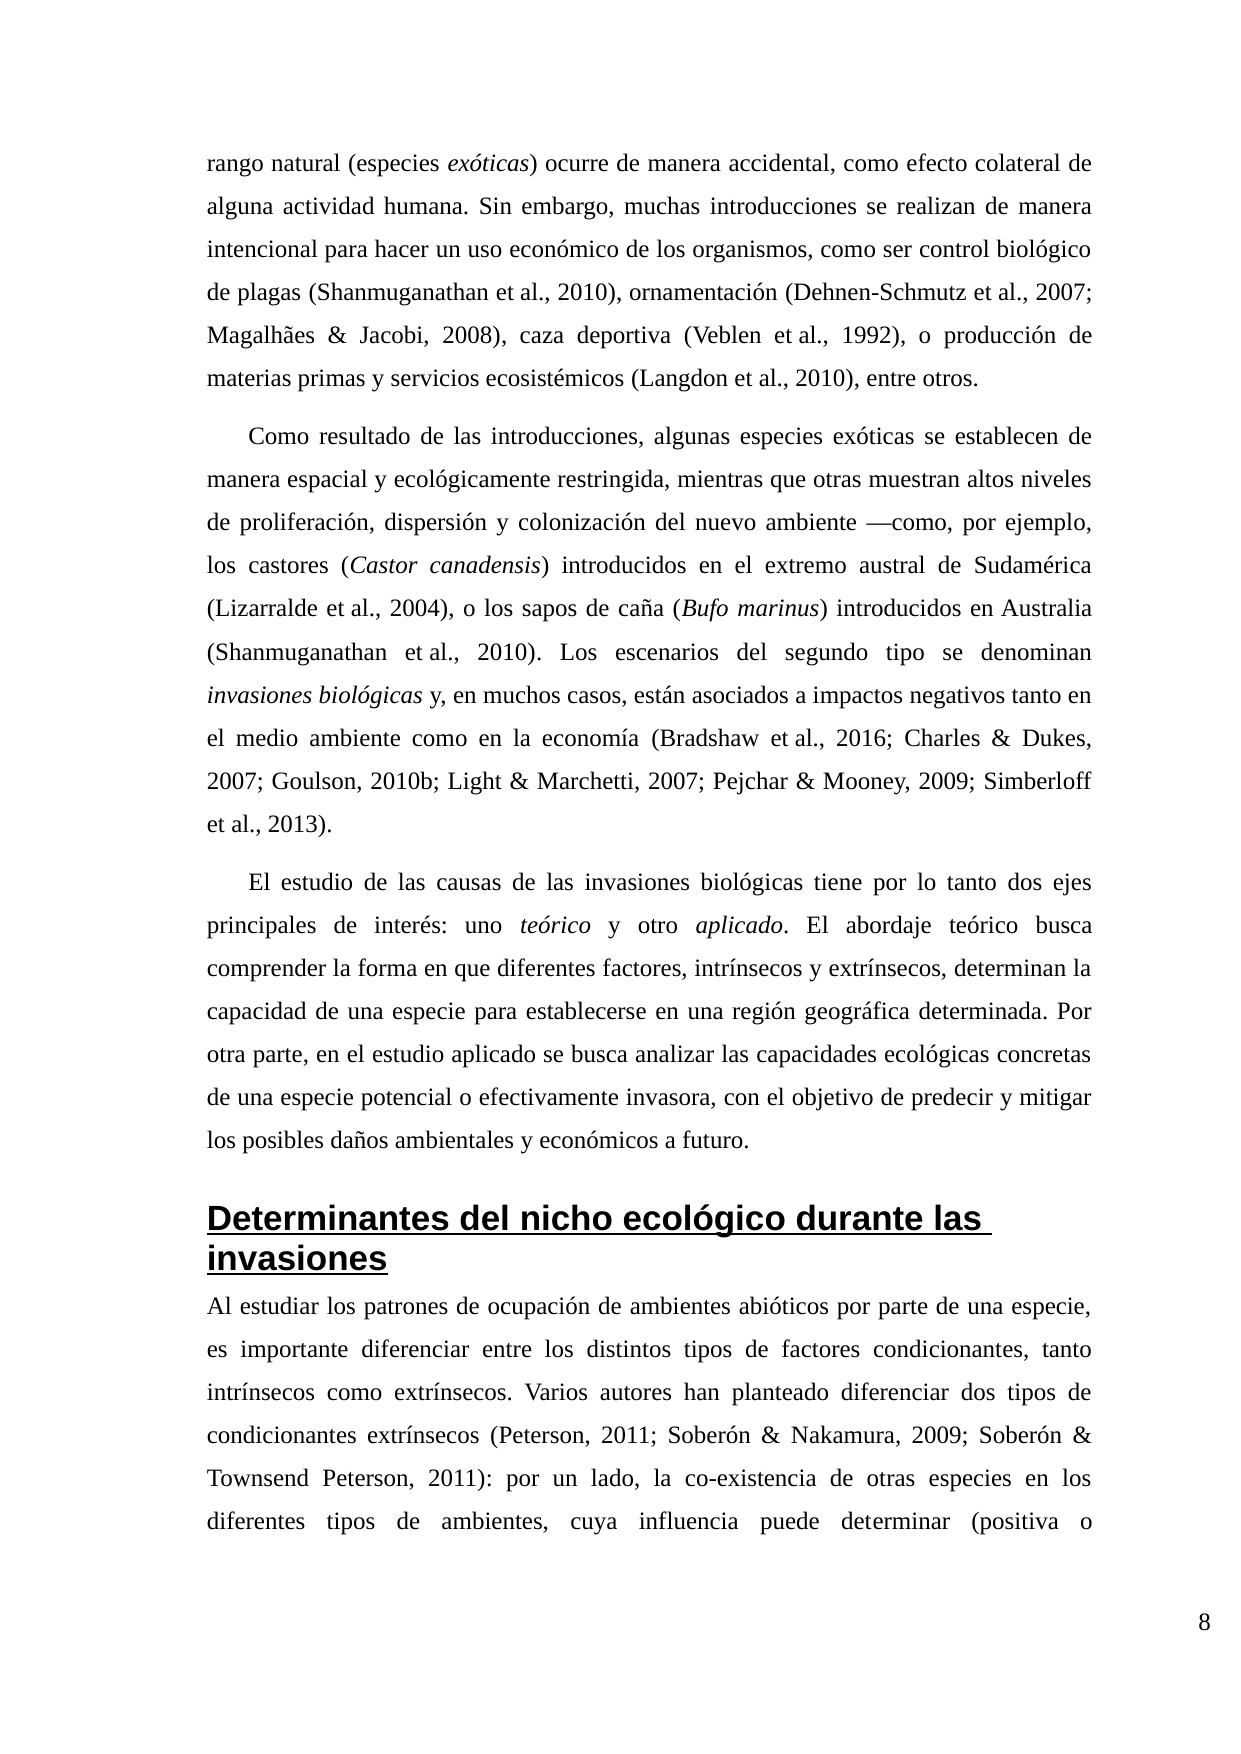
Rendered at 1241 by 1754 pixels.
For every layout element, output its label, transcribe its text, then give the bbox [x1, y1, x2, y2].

text Como resultado de las introducciones, algunas especies exóticas se establecen de manera espacial y ecológicamente restringida, mientras que otras muestran altos niveles de proliferación, dispersión y colonización del nuevo ambiente —como, por ejemplo, los castores (Castor canadensis) introducidos en el extremo austral de Sudamérica (Lizarralde et al., 2004), o los sapos de caña (Bufo marinus) introducidos en Australia (Shanmuganathan et al., 2010). Los escenarios del segundo tipo se denominan invasiones biológicas y, en muchos casos, están asociados a impactos negativos tanto en el medio ambiente como en la economía (Bradshaw et al., 2016; Charles & Dukes, 2007; Goulson, 2010b; Light & Marchetti, 2007; Pejchar & Mooney, 2009; Simberloff et al., 2013). [207, 421, 1093, 838]
text rango natural (especies exóticas) ocurre de manera accidental, como efecto colateral de alguna actividad humana. Sin embargo, muchas introducciones se realizan de manera intencional para hacer un uso económico de los organismos, como ser control biológico de plagas (Shanmuganathan et al., 2010), ornamentación (Dehnen-Schmutz et al., 2007; Magalhães & Jacobi, 2008), caza deportiva (Veblen et al., 1992), o producción de materias primas y servicios ecosistémicos (Langdon et al., 2010), entre otros. [207, 148, 1093, 392]
subtitle Determinantes del nicho ecológico durante las invasiones [207, 1198, 1093, 1278]
text El estudio de las causas de las invasiones biológicas tiene por lo tanto dos ejes principales de interés: uno teórico y otro aplicado. El abordaje teórico busca comprender la forma en que diferentes factores, intrínsecos y extrínsecos, determinan la capacidad de una especie para establecerse en una región geográfica determinada. Por otra parte, en el estudio aplicado se busca analizar las capacidades ecológicas concretas de una especie potencial o efectivamente invasora, con el objetivo de predecir y mitigar los posibles daños ambientales y económicos a futuro. [207, 867, 1093, 1154]
text Al estudiar los patrones de ocupación de ambientes abióticos por parte de una especie, es importante diferenciar entre los distintos tipos de factores condicionantes, tanto intrínsecos como extrínsecos. Varios autores han planteado diferenciar dos tipos de condicionantes extrínsecos (Peterson, 2011; Soberón & Nakamura, 2009; Soberón & Townsend Peterson, 2011): por un lado, la co-existencia de otras especies en los diferentes tipos de ambientes, cuya influencia puede determinar (positiva o negativamente) la capacidad de una especie particular para establecerse; y por el otro, la existencia, o inexistencia, de las diferentes condiciones abióticas en la región geográfica espacialmente accesible para la especie. Para visualizar estas distinciones, Soberón & Nakamura (2009) proponen un esquema gráfico en forma de diagrama de Venn (Figura 1). En este se definen tres conjuntos de condiciones ambientales: aquellas compatibles con las capacidades biológicas intrínsecas de la especie en cuestión (A); aquellas que están disponibles en el espacio geográfico accesible por dispersión (M); y aquellas en las que la comunidad ecológica permite la subsistencia de la especie (B) —por las siglas asociadas a cada subconjunto se denomina a este como el diagrama BAM. Las intersecciones de estos subconjuntos definen diferentes zonas climáticas que sirven para detallar el análisis conceptual de procesos relacionados con los nichos de las especies. A continuación, se desarrollan brevemente las causas biológicas y ecológicas detrás de cada uno de ellos. [207, 1291, 1093, 1535]
